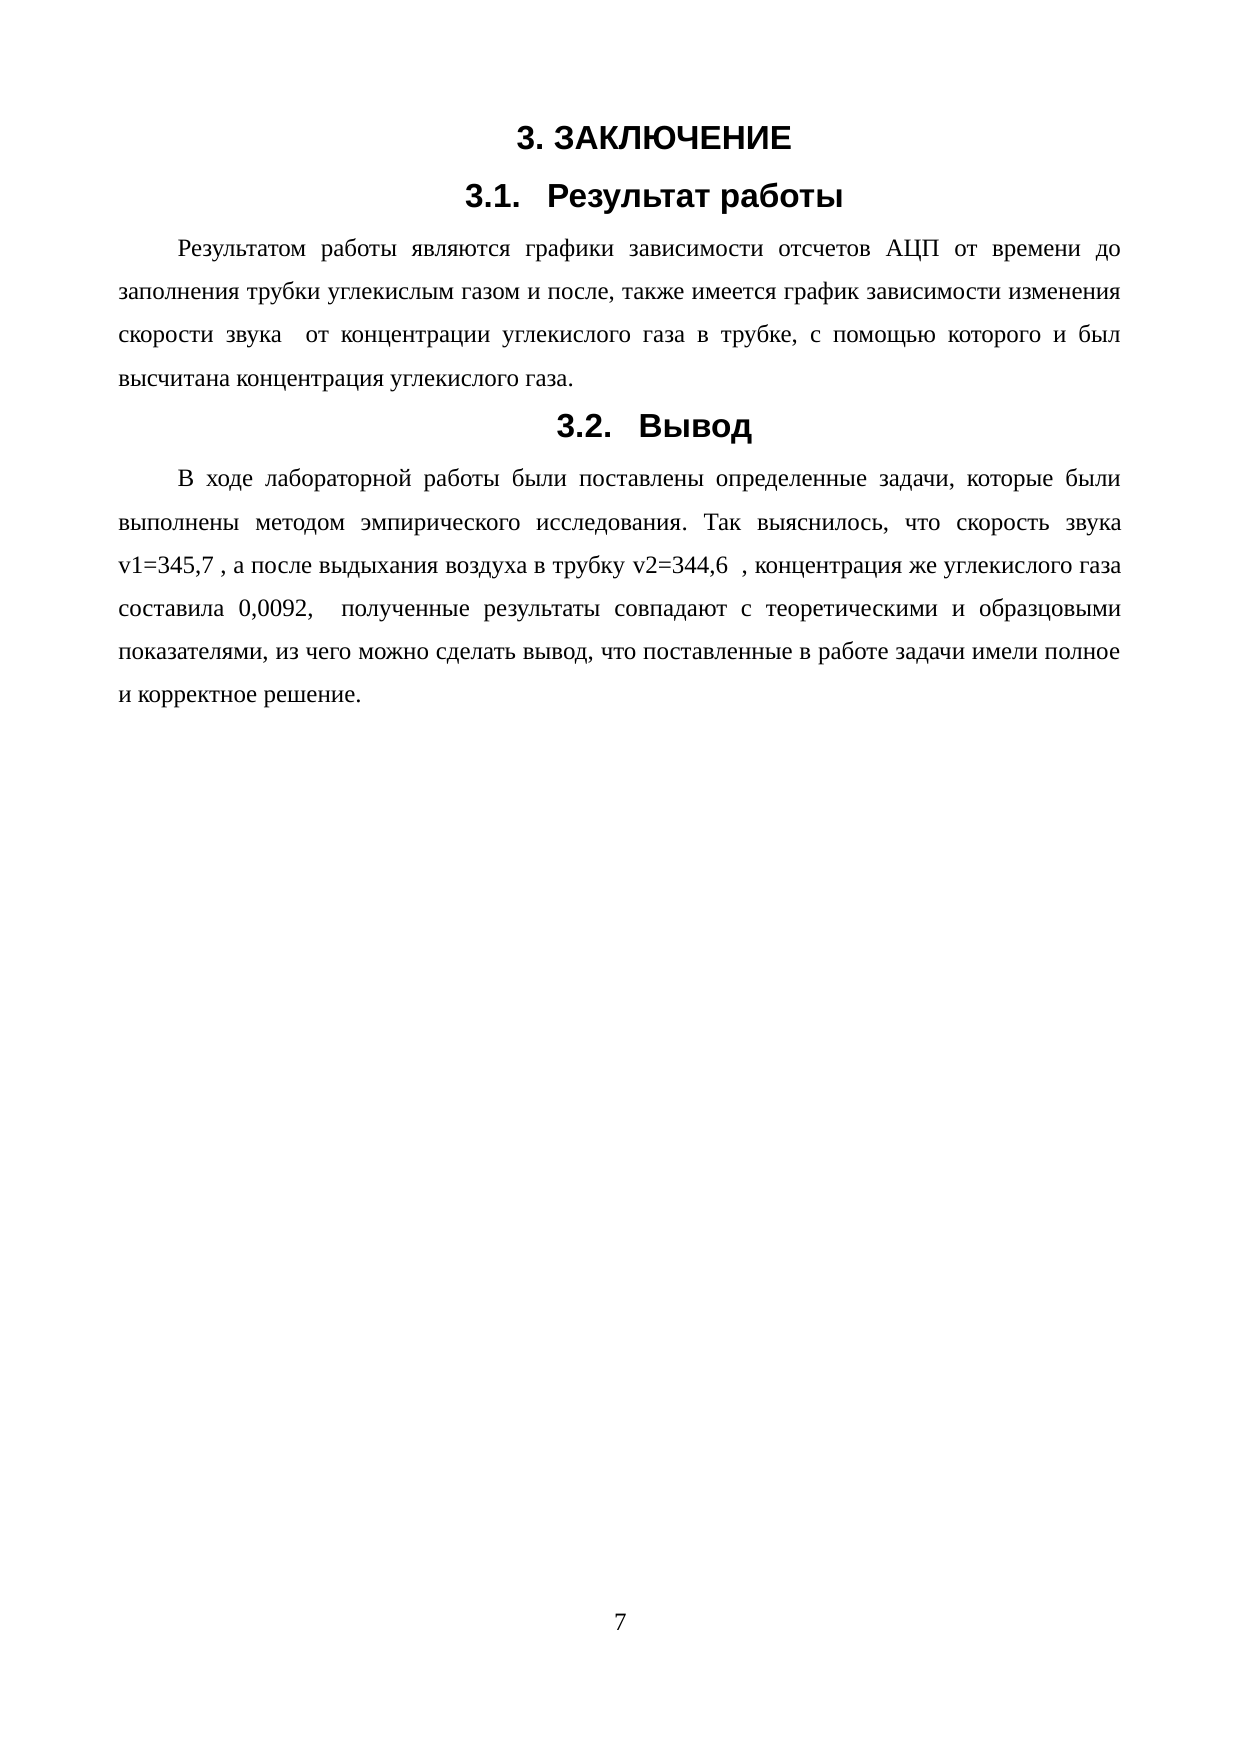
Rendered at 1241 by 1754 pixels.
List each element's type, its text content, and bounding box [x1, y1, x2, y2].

text Результатом работы являются графики зависимости отсчетов АЦП от времени до заполнения трубки углекислым газом и после, также имеется график зависимости изменения скорости звука от концентрации углекислого газа в трубке, с помощью которого и был высчитана концентрация углекислого газа. [118, 233, 1122, 391]
subtitle Результат работы [118, 176, 1122, 214]
subtitle ЗАКЛЮЧЕНИЕ [118, 118, 1122, 157]
text В ходе лабораторной работы были поставлены определенные задачи, которые были выполнены методом эмпирического исследования. Так выяснилось, что скорость звука v1=345,7 , а после выдыхания воздуха в трубку v2=344,6 , концентрация же углекислого газа составила 0,0092, полученные результаты совпадают с теоретическими и образцовыми показателями, из чего можно сделать вывод, что поставленные в работе задачи имели полное и корректное решение. [118, 463, 1122, 708]
subtitle Вывод [118, 406, 1122, 444]
